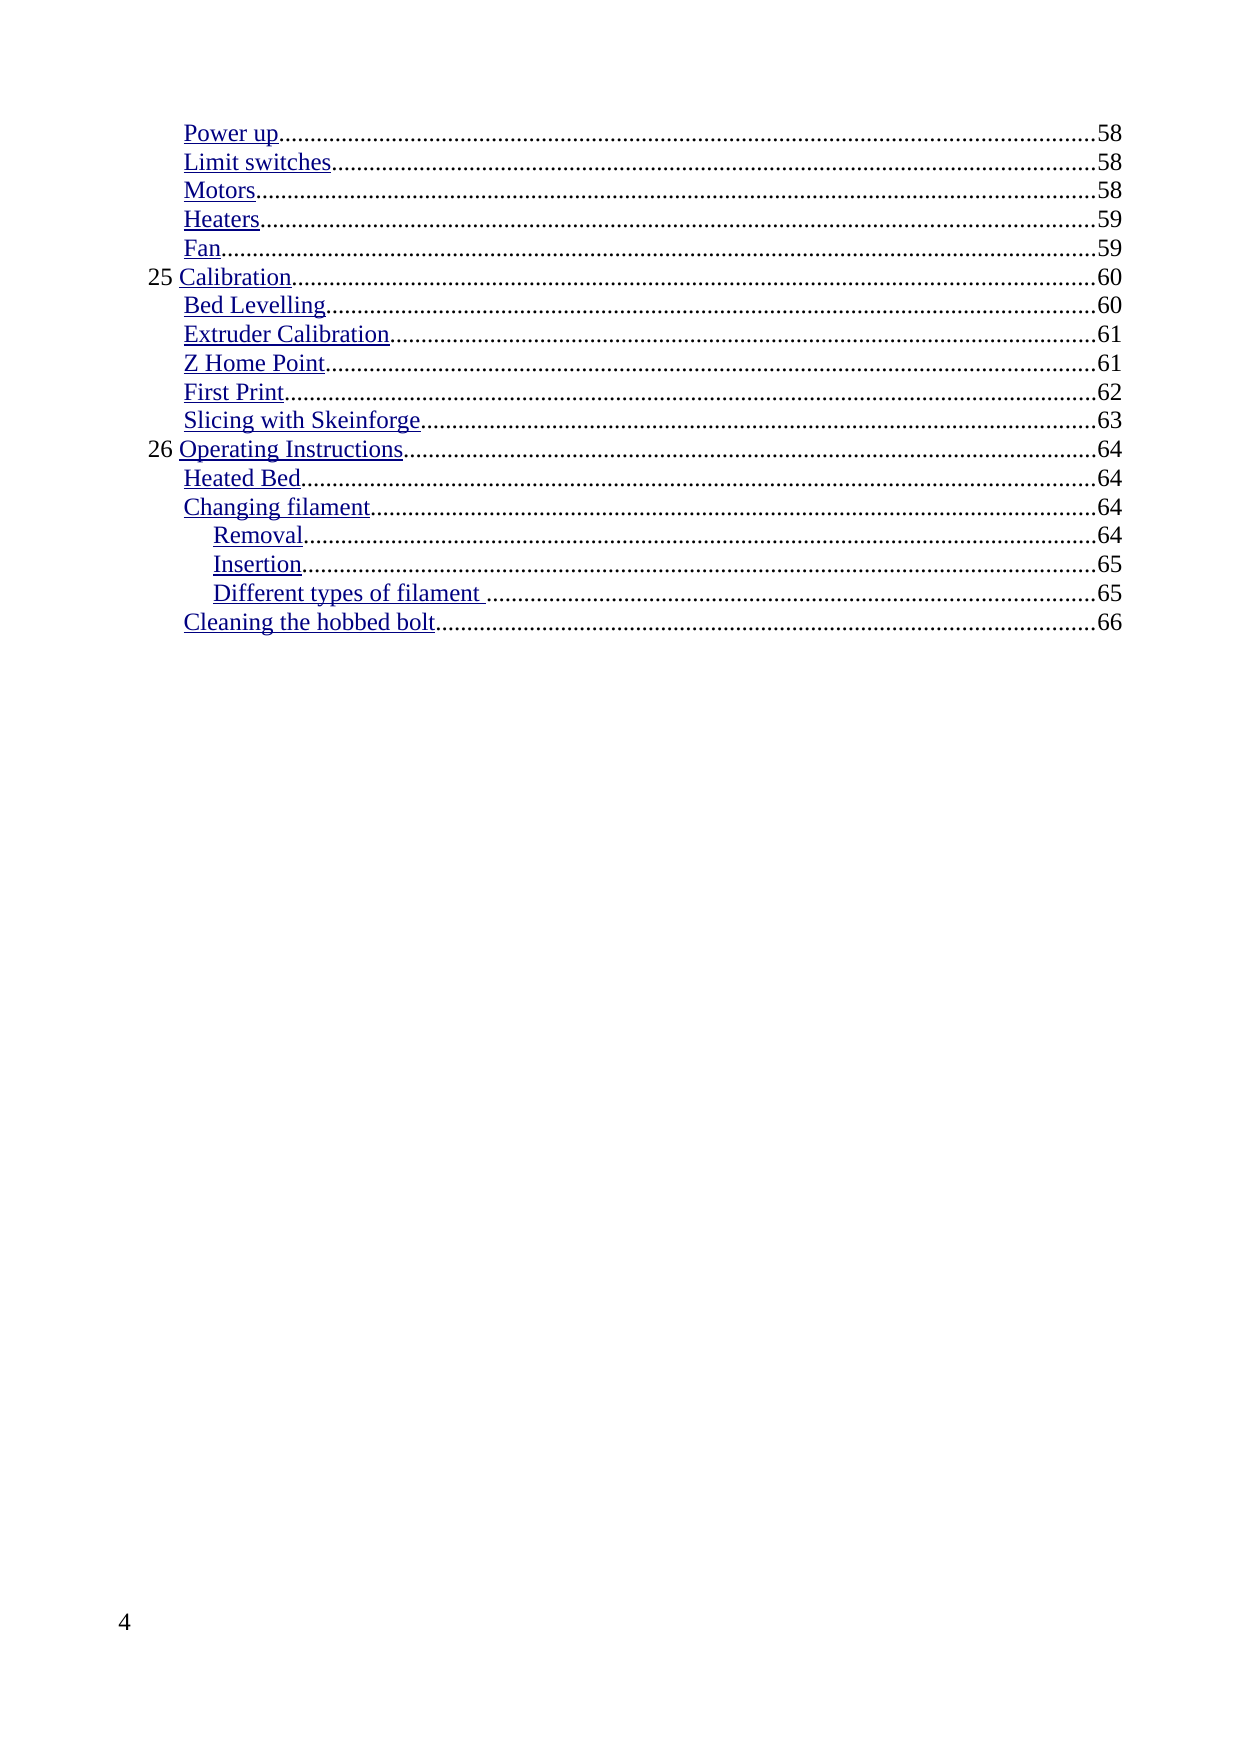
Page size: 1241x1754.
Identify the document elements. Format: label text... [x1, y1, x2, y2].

text Cleaning the hobbed bolt 66 [177, 607, 1122, 636]
text Bed Levelling 60 [177, 291, 1122, 319]
text Limit switches 58 [177, 147, 1122, 176]
text Fan 59 [177, 233, 1122, 262]
text 26 Operating Instructions 64 [148, 434, 1122, 463]
text Z Home Point 61 [177, 348, 1122, 377]
text Slicing with Skeinforge 63 [177, 406, 1122, 434]
text Motors 58 [177, 176, 1122, 204]
text Power up 58 [177, 118, 1122, 147]
text 25 Calibration 60 [148, 262, 1122, 291]
text Heated Bed 64 [177, 463, 1122, 492]
text Extruder Calibration 61 [177, 319, 1122, 348]
text Heaters 59 [177, 204, 1122, 233]
text Different types of filament 65 [207, 578, 1122, 607]
text Changing filament 64 [177, 492, 1122, 521]
text First Print 62 [177, 377, 1122, 406]
text Insertion 65 [207, 549, 1122, 578]
text Removal 64 [207, 521, 1122, 549]
